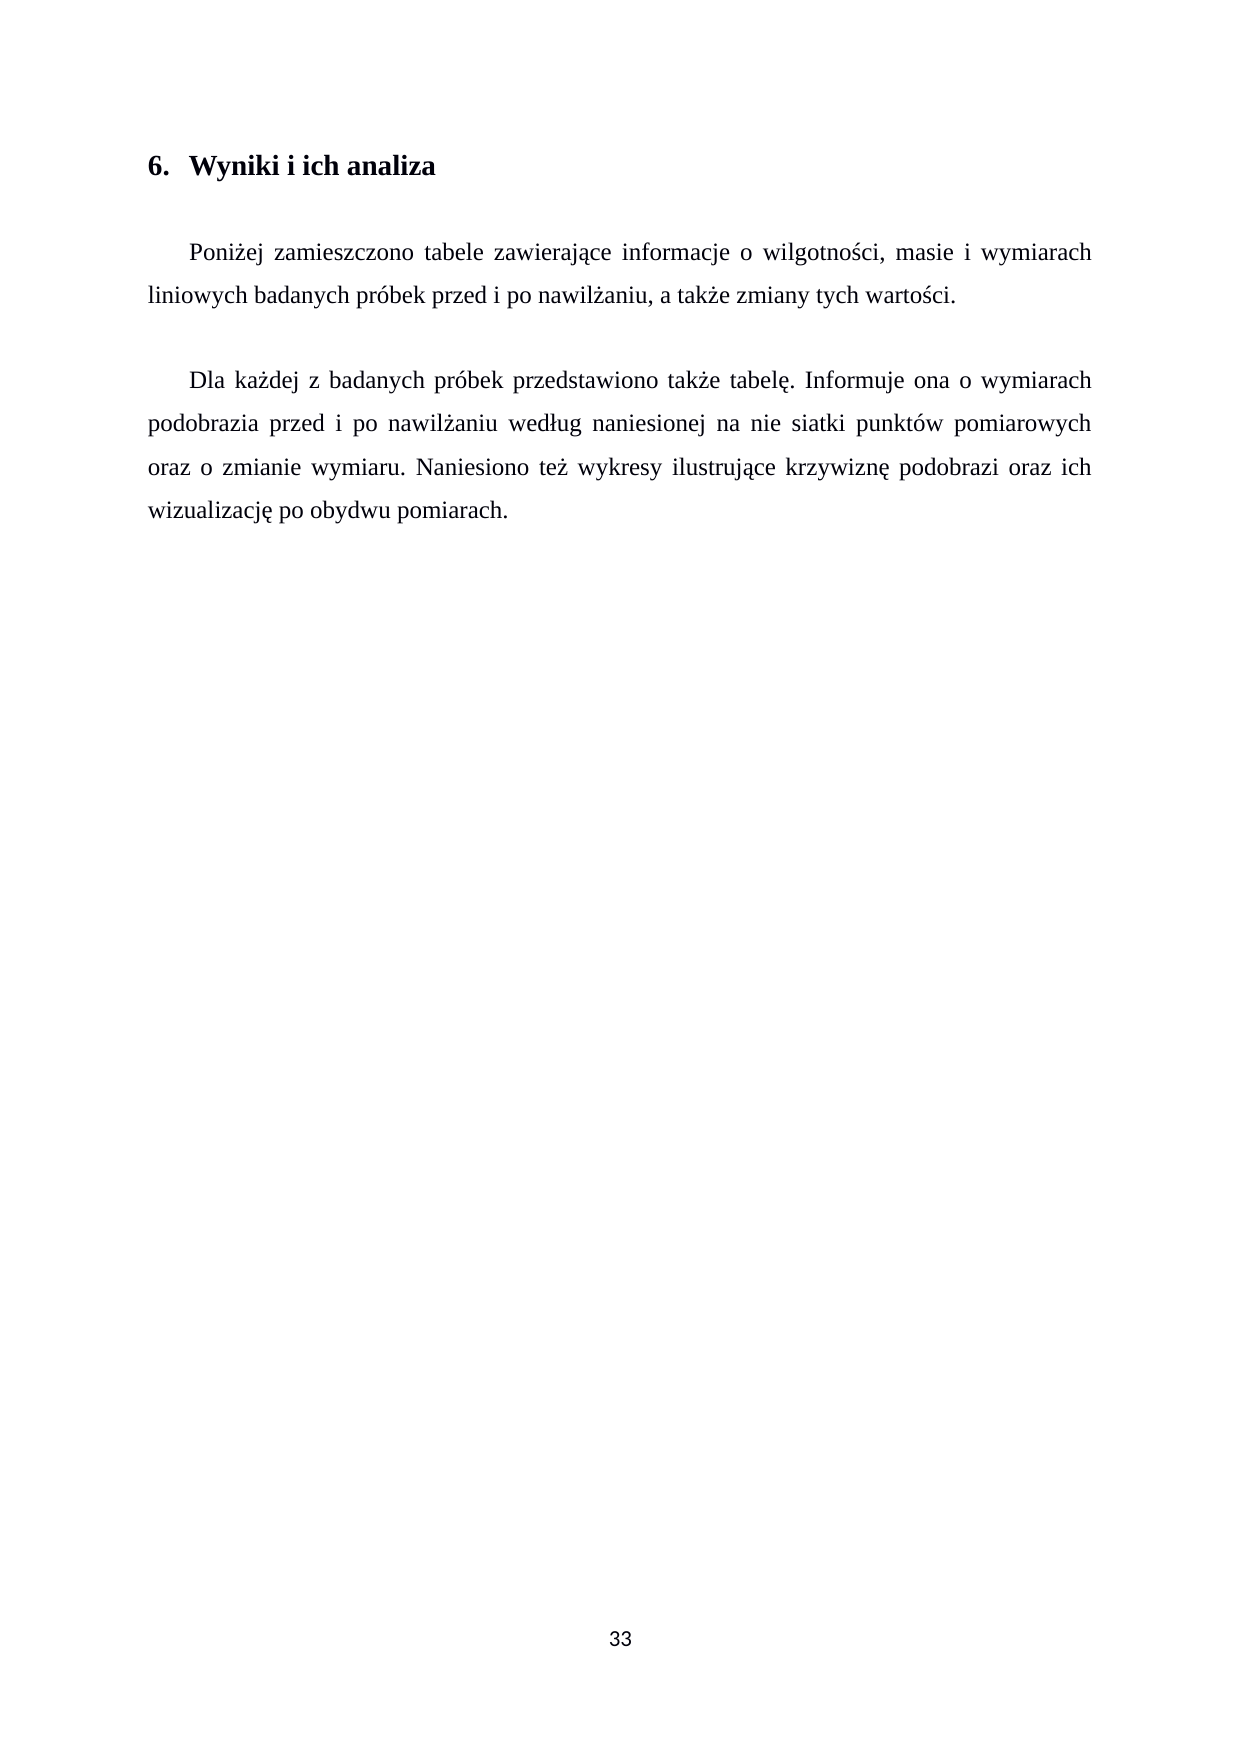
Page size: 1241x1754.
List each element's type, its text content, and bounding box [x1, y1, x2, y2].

text Poniżej zamieszczono tabele zawierające informacje o wilgotności, masie i wymiarach liniowych badanych próbek przed i po nawilżaniu, a także zmiany tych wartości. [148, 237, 1093, 309]
text Dla każdej z badanych próbek przedstawiono także tabelę. Informuje ona o wymiarach podobrazia przed i po nawilżaniu według naniesionej na nie siatki punktów pomiarowych oraz o zmianie wymiaru. Naniesiono też wykresy ilustrujące krzywiznę podobrazi oraz ich wizualizację po obydwu pomiarach. [148, 365, 1093, 523]
subtitle Wyniki i ich analiza [148, 148, 1093, 181]
